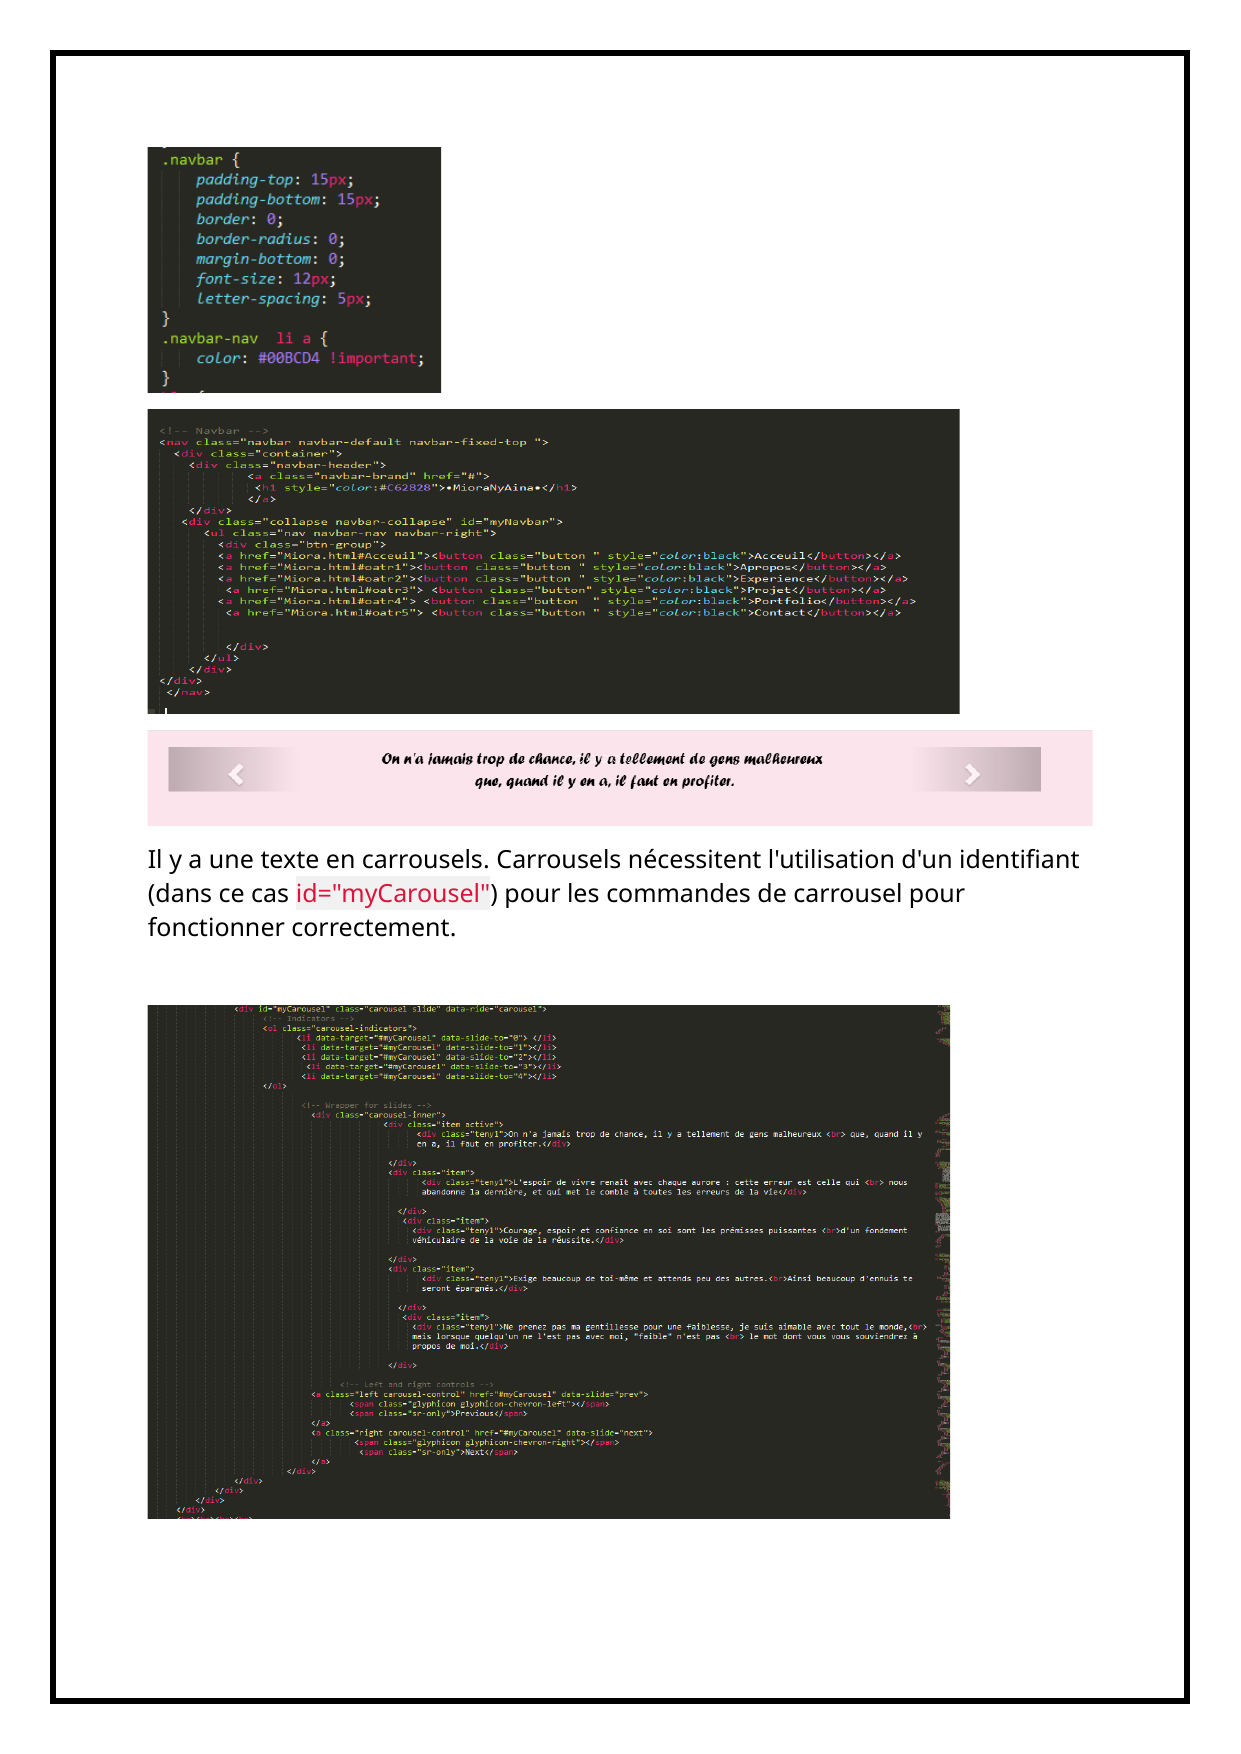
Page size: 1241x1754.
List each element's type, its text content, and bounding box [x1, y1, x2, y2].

text Il y a une texte en carrousels. Carrousels nécessitent l'utilisation d'un identifiant (dans ce cas id="myCarousel") pour les commandes de carrousel pour fonctionner correctement. [148, 842, 1093, 944]
